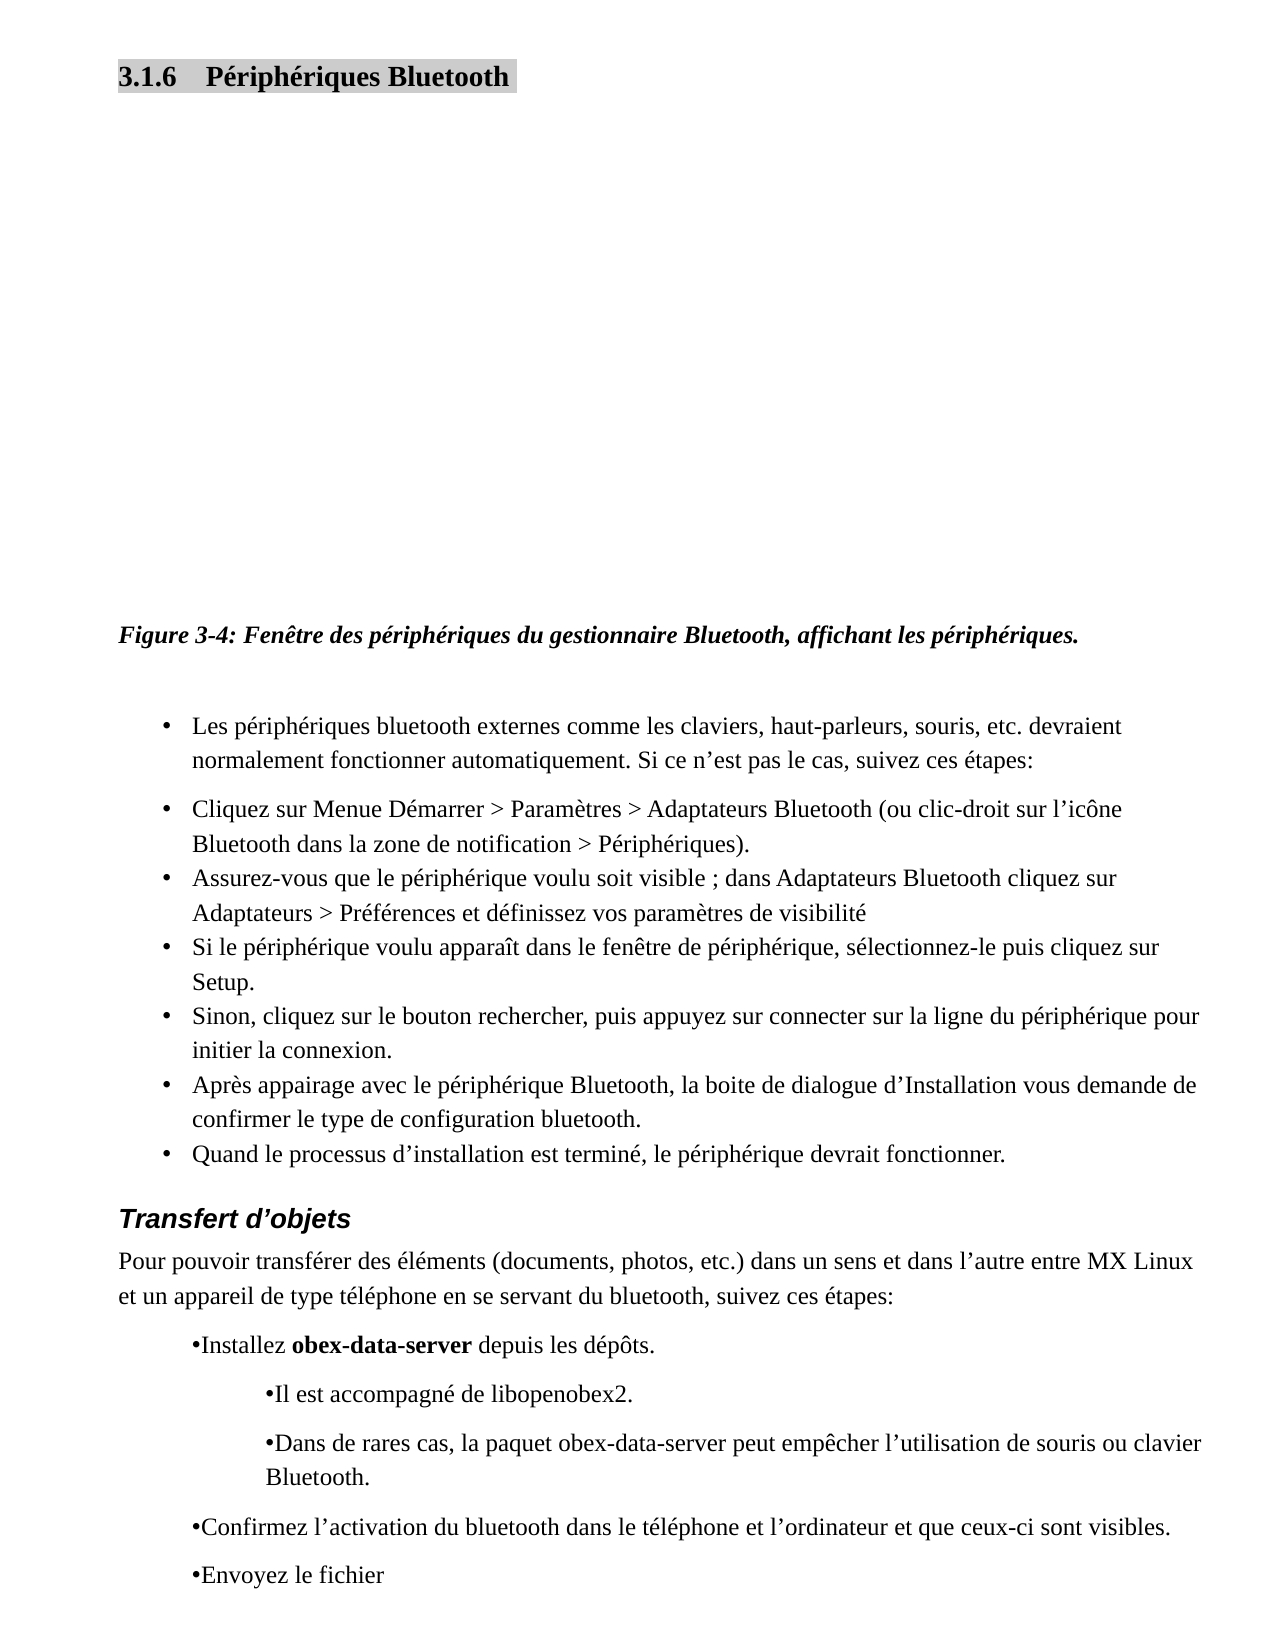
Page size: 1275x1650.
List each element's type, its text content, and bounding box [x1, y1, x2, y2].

list Confirmez l’activation du bluetooth dans le téléphone et l’ordinateur et que ceux-ci sont visibles. [118, 1512, 1216, 1540]
text Pour pouvoir transférer des éléments (documents, photos, etc.) dans un sens et dans l’autre entre MX Linux et un appareil de type téléphone en se servant du bluetooth, suivez ces étapes: [118, 1246, 1216, 1309]
list Quand le processus d’installation est terminé, le périphérique devrait fonctionner. [162, 1139, 1200, 1168]
list Envoyez le fichier [118, 1561, 1216, 1589]
list Dans de rares cas, la paquet obex-data-server peut empêcher l’utilisation de souris ou clavier Bluetooth. [118, 1428, 1216, 1491]
list Après appairage avec le périphérique Bluetooth, la boite de dialogue d’Installation vous demande de confirmer le type de configuration bluetooth. [162, 1070, 1216, 1133]
subtitle 3.1.6 Périphériques Bluetooth [118, 59, 1216, 93]
list Assurez-vous que le périphérique voulu soit visible ; dans Adaptateurs Bluetooth cliquez sur Adaptateurs > Préférences et définissez vos paramètres de visibilité [162, 863, 1216, 926]
list Il est accompagné de libopenobex2. [118, 1379, 1216, 1408]
list Si le périphérique voulu apparaît dans le fenêtre de périphérique, sélectionnez-le puis cliquez sur Setup. [162, 932, 1216, 995]
list Sinon, cliquez sur le bouton rechercher, puis appuyez sur connecter sur la ligne du périphérique pour initier la connexion. [162, 1001, 1216, 1064]
subtitle Transfert d’objets [118, 1202, 1216, 1234]
list Cliquez sur Menue Démarrer > Paramètres > Adaptateurs Bluetooth (ou clic-droit sur l’icône Bluetooth dans la zone de notification > Périphériques). [162, 794, 1216, 857]
list Les périphériques bluetooth externes comme les claviers, haut-parleurs, souris, etc. devraient normalement fonctionner automatiquement. Si ce n’est pas le cas, suivez ces étapes: [162, 711, 1216, 774]
list Installez obex-data-server depuis les dépôts. [118, 1330, 1216, 1359]
text Figure 3-4: Fenêtre des périphériques du gestionnaire Bluetooth, affichant les périphériques. [118, 620, 1216, 649]
